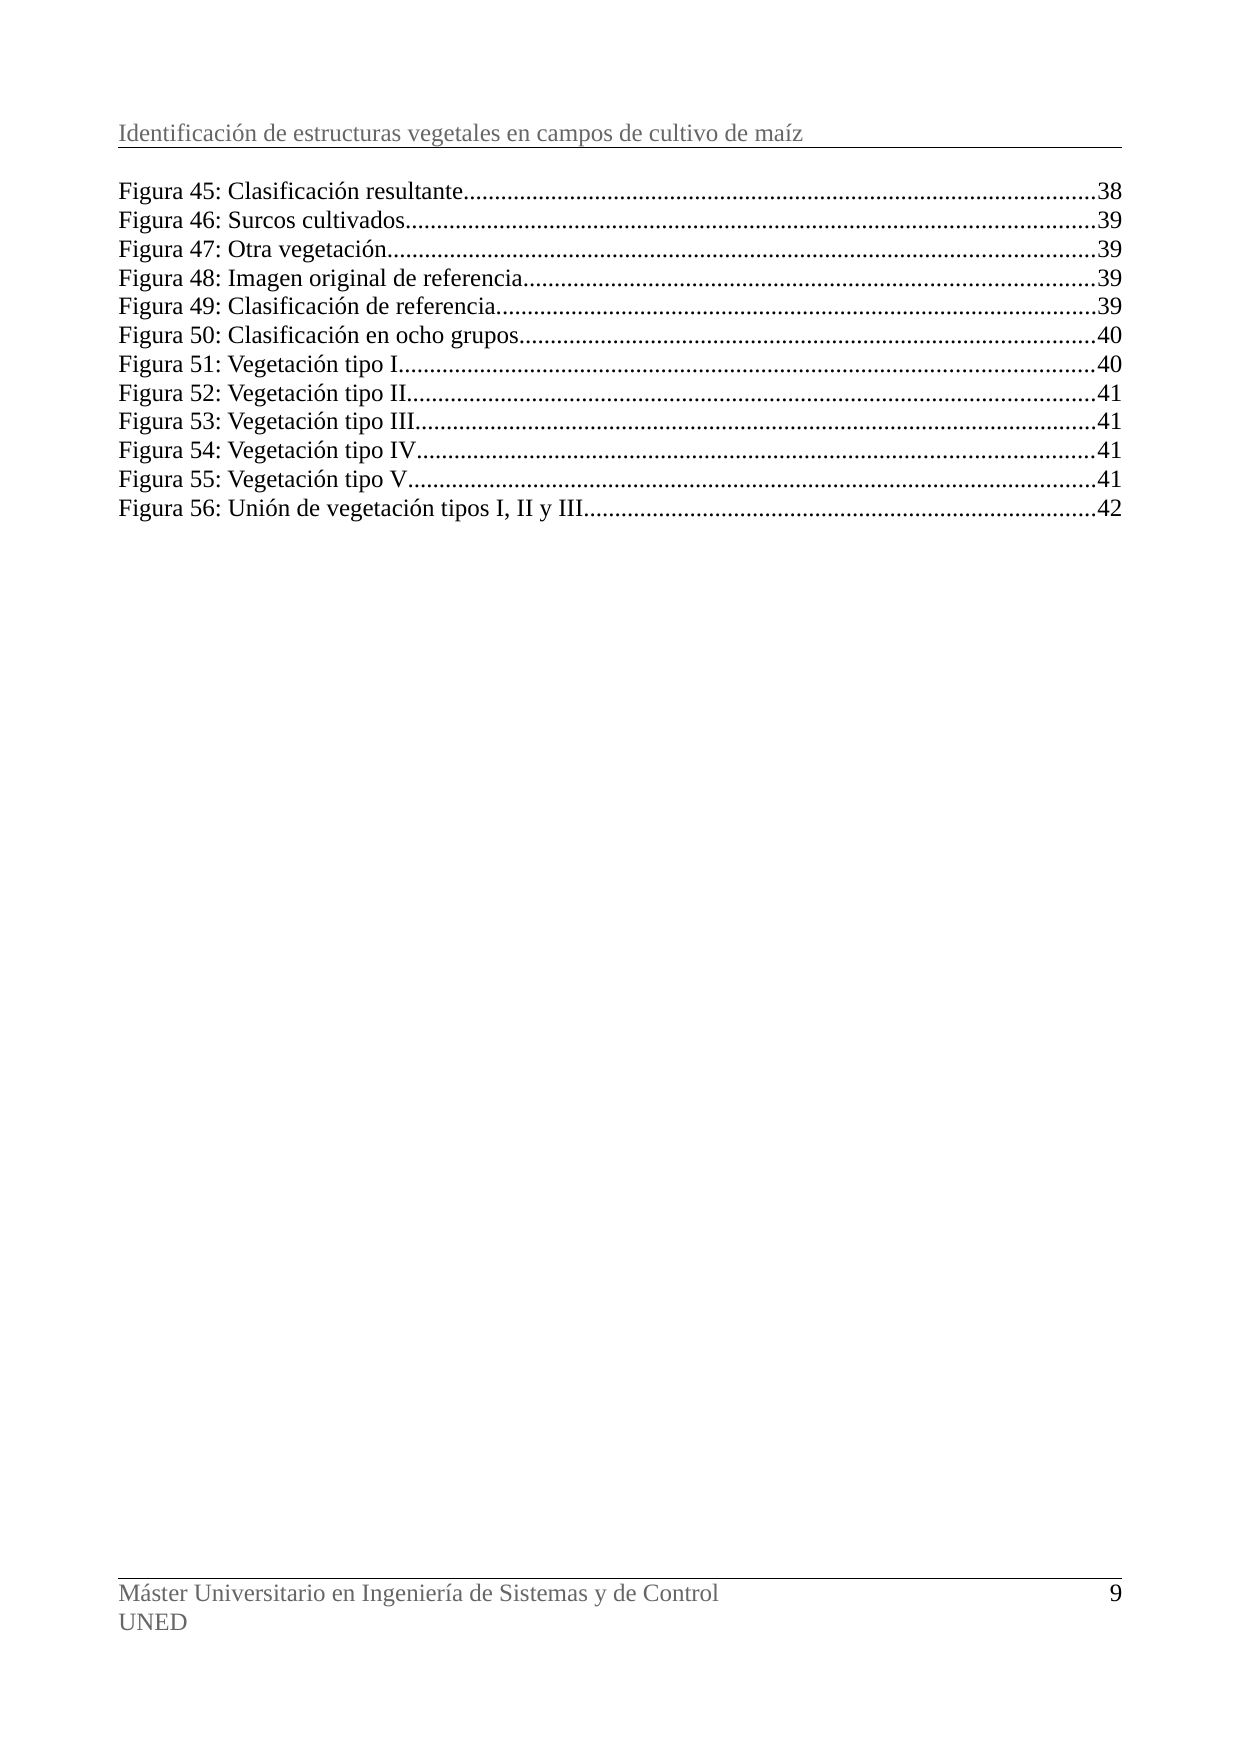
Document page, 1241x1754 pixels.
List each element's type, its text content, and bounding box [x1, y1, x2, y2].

text Figura 52: Vegetación tipo II 41 [118, 378, 1122, 406]
text Figura 53: Vegetación tipo III 41 [118, 406, 1122, 435]
text Figura 49: Clasificación de referencia. 39 [118, 291, 1122, 320]
text Figura 47: Otra vegetación 39 [118, 234, 1122, 263]
text Figura 51: Vegetación tipo I 40 [118, 349, 1122, 378]
text Figura 50: Clasificación en ocho grupos 40 [118, 320, 1122, 349]
text Figura 46: Surcos cultivados 39 [118, 205, 1122, 234]
text Figura 55: Vegetación tipo V 41 [118, 464, 1122, 493]
text Figura 56: Unión de vegetación tipos I, II y III 42 [118, 493, 1122, 521]
text Figura 54: Vegetación tipo IV 41 [118, 435, 1122, 464]
text Figura 48: Imagen original de referencia 39 [118, 263, 1122, 291]
text Figura 45: Clasificación resultante 38 [118, 176, 1122, 205]
